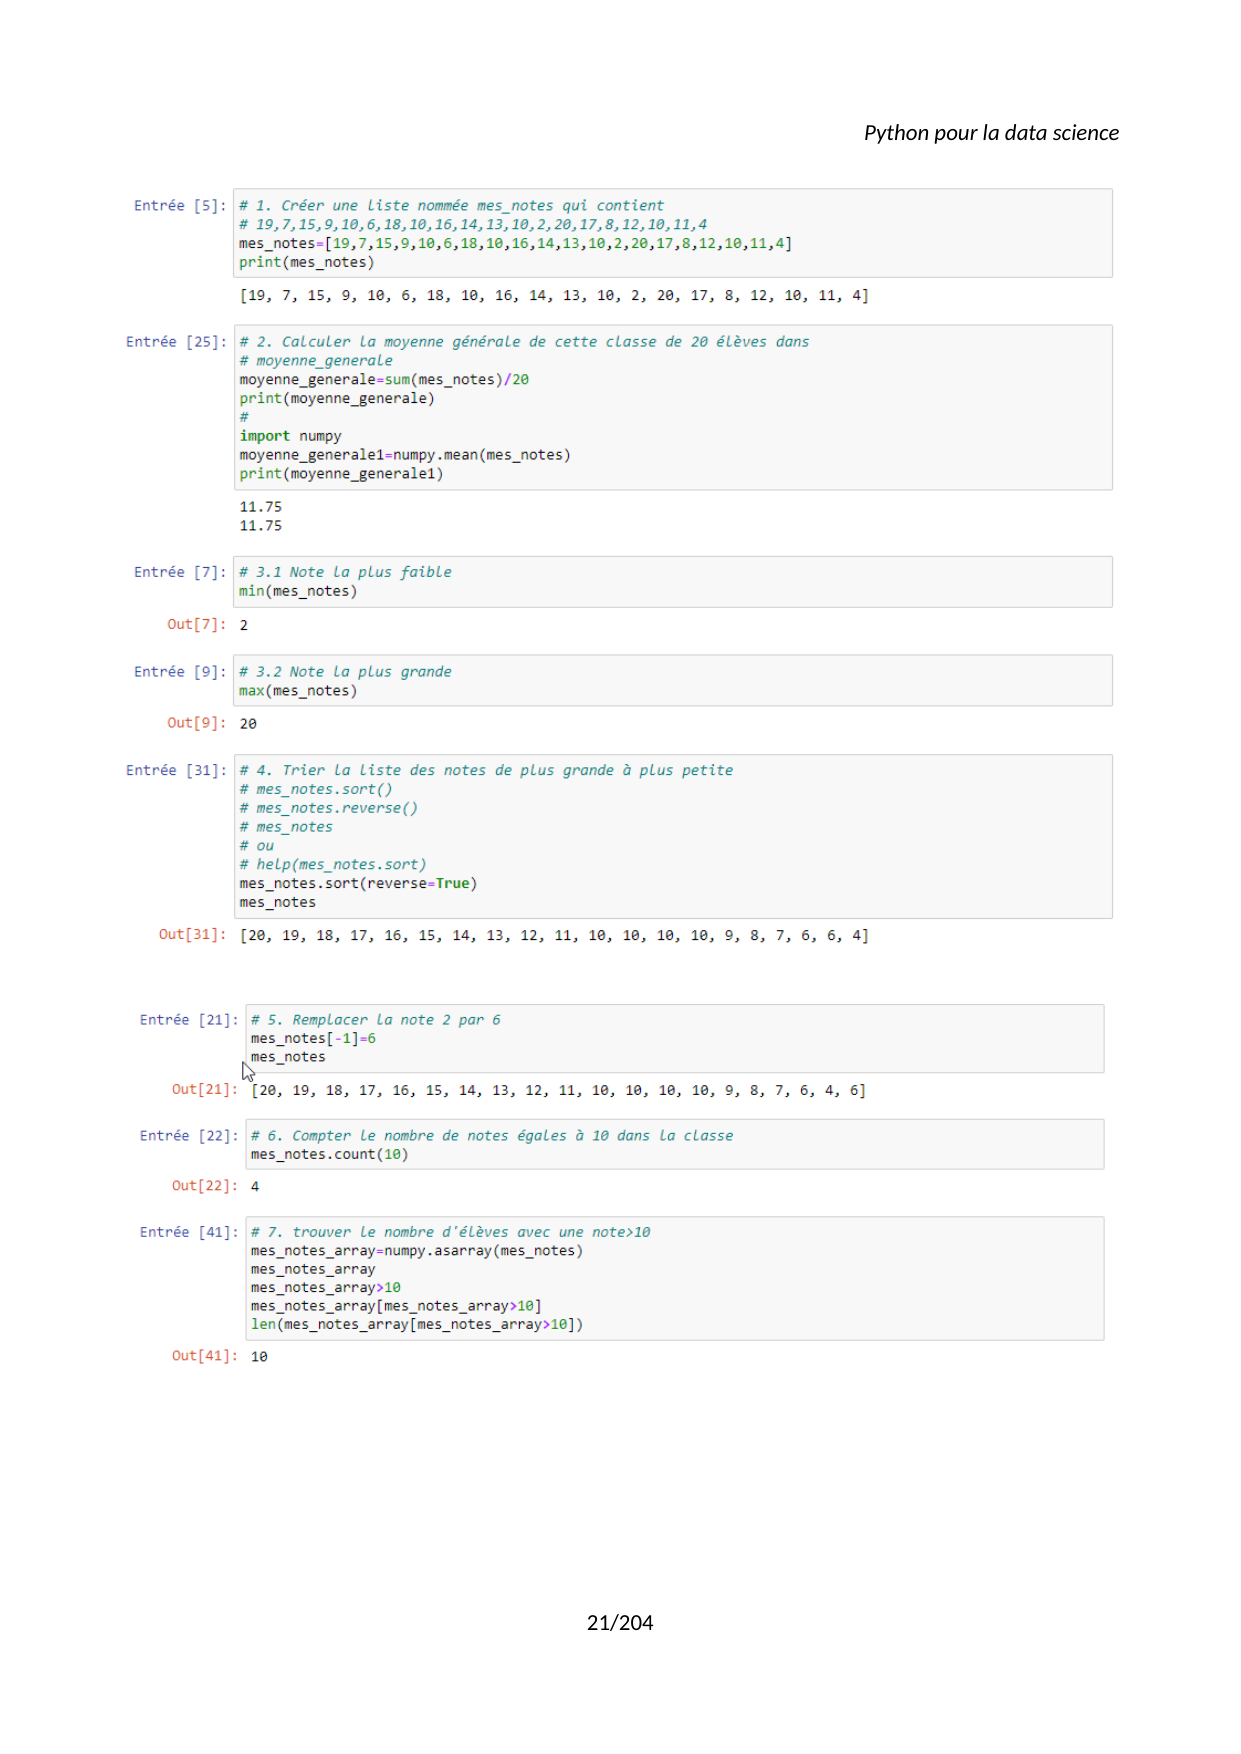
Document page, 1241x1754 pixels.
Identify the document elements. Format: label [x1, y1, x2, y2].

picture [118, 1004, 1122, 1369]
picture [118, 175, 1122, 949]
